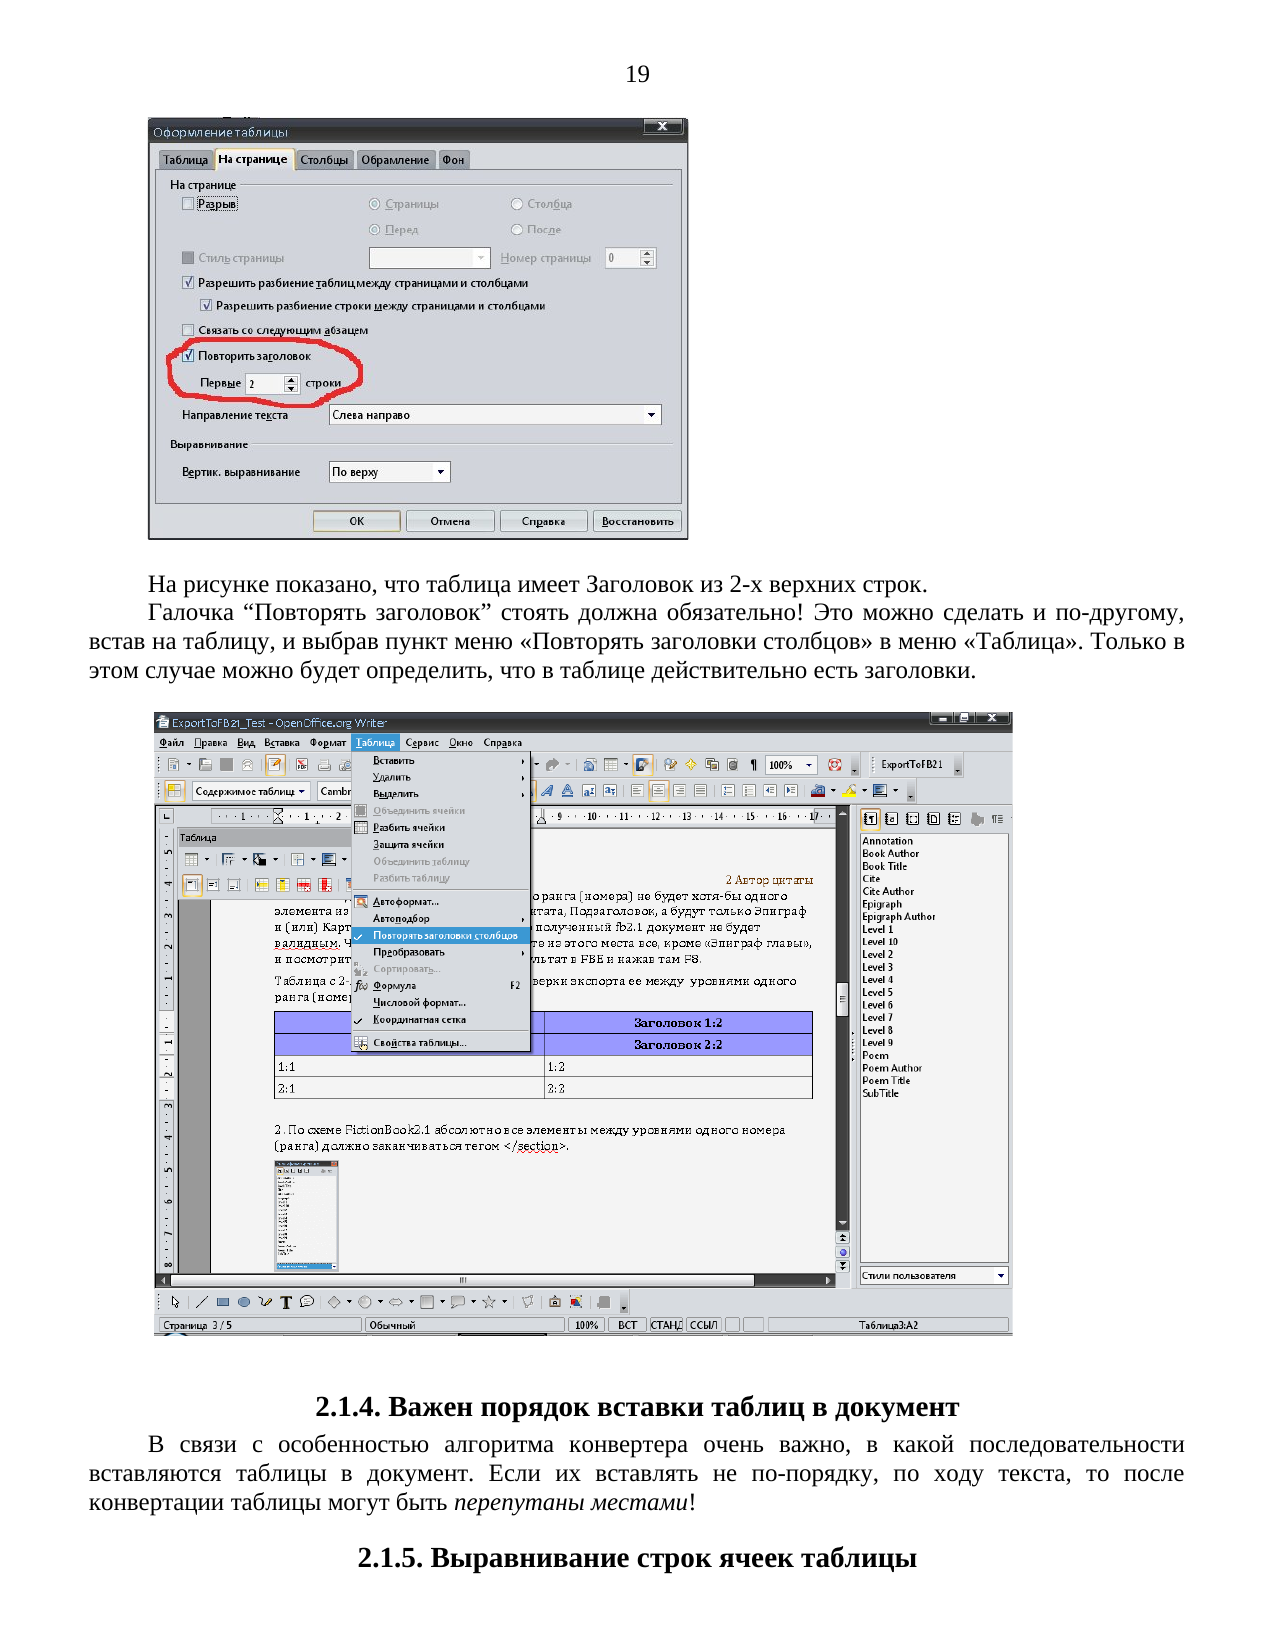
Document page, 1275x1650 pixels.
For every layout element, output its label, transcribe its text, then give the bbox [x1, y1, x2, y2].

text На рисунке показано, что таблица имеет Заголовок из 2-х верхних строк. [89, 569, 1186, 597]
picture [154, 712, 1013, 1336]
text В связи с особенностью алгоритма конвертера очень важно, в какой последовательности вставляются таблицы в документ. Если их вставлять не по-порядку, по ходу текста, то после конвертации таблицы могут быть перепутаны местами! [89, 1429, 1186, 1516]
subtitle 2.1.5. Выравнивание строк ячеек таблицы [89, 1541, 1186, 1574]
subtitle 2.1.4. Важен порядок вставки таблиц в документ [89, 1389, 1186, 1423]
text Галочка “Повторять заголовок” стоять должна обязательно! Это можно сделать и по-другому, встав на таблицу, и выбрав пункт меню «Повторять заголовки столбцов» в меню «Таблица». Только в этом случае можно будет определить, что в таблице действительно есть заголовки. [89, 597, 1186, 684]
picture [147, 117, 689, 540]
